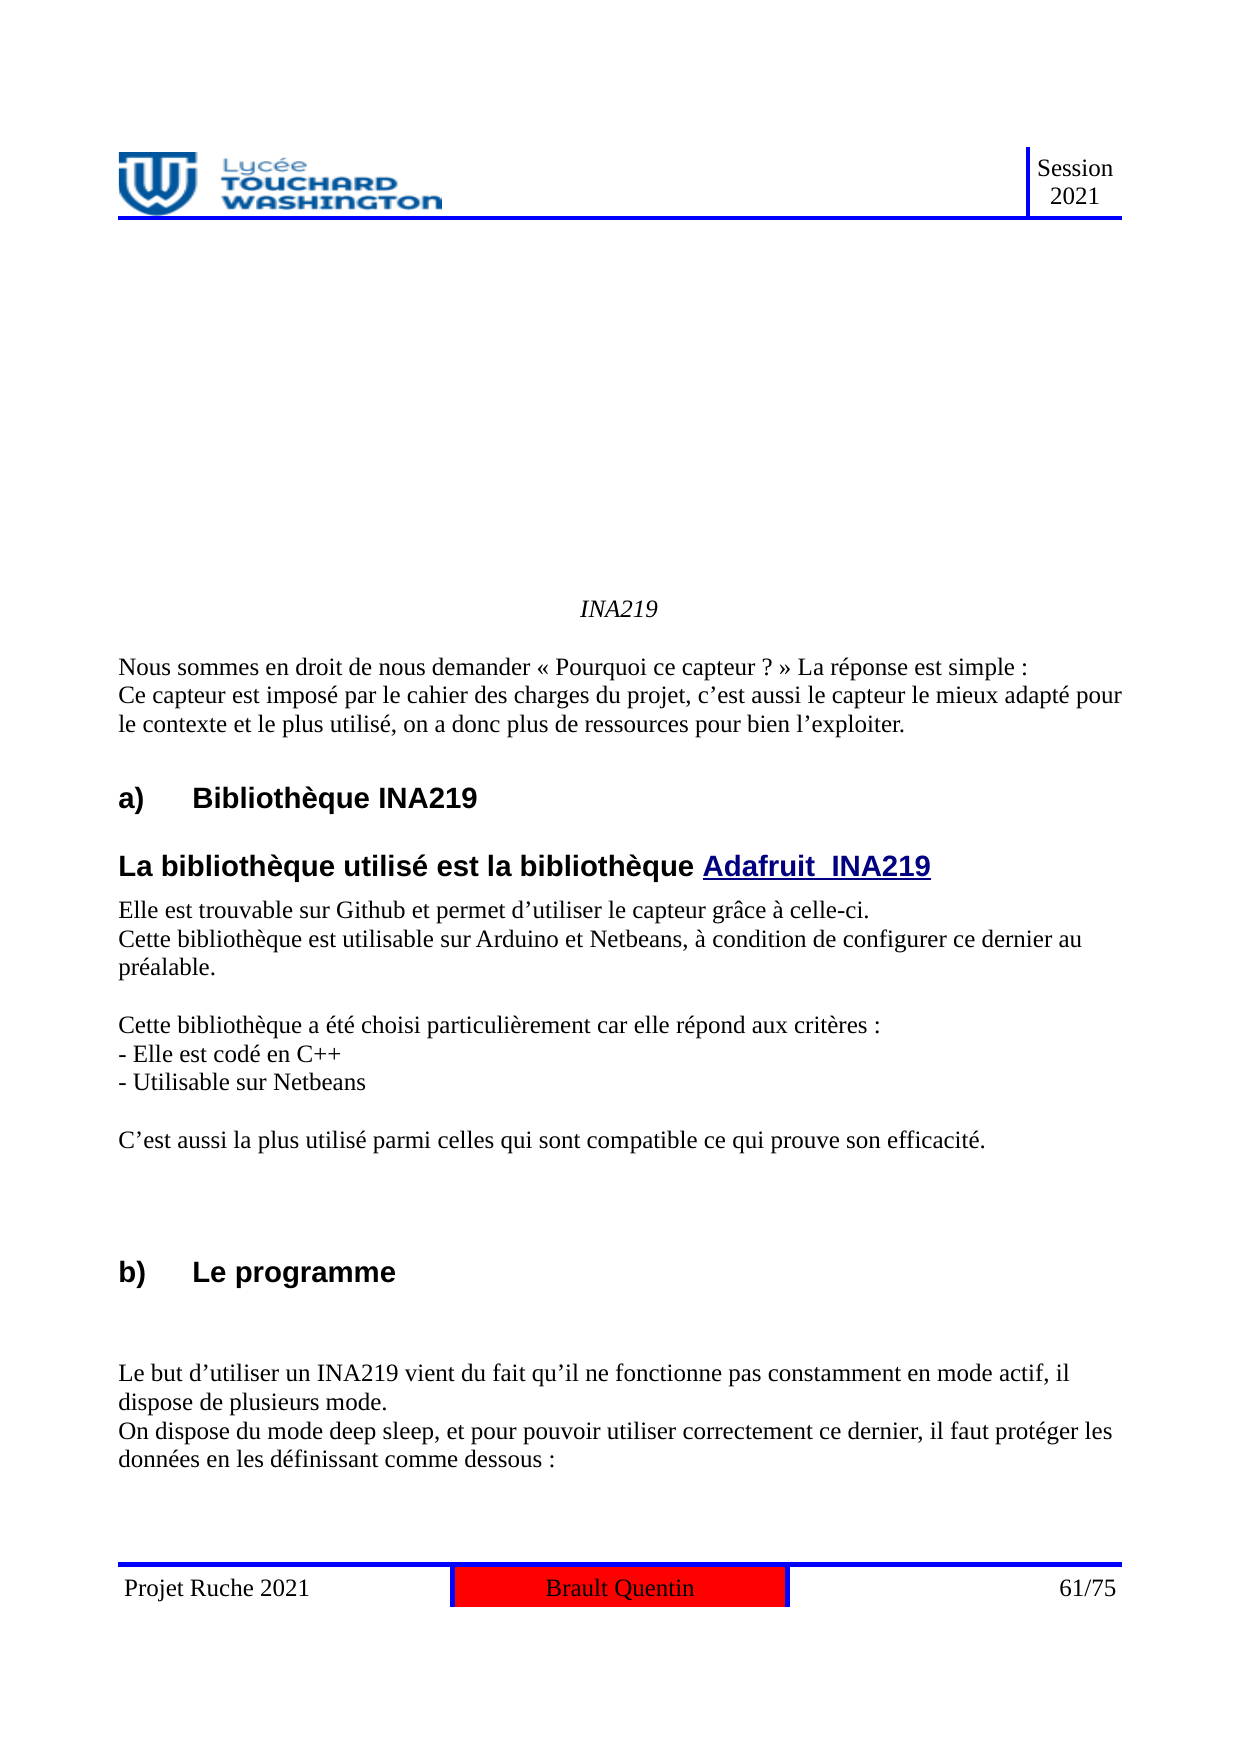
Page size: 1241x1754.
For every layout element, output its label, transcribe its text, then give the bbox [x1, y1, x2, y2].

text Nous sommes en droit de nous demander « Pourquoi ce capteur ? » La réponse est simple : Ce capteur est imposé par le cahier des charges du projet, c’est aussi le capteur le mieux adapté pour le contexte et le plus utilisé, on a donc plus de ressources pour bien l’exploiter. [118, 652, 1122, 738]
subtitle Le programme [118, 1254, 1122, 1288]
text Elle est trouvable sur Github et permet d’utiliser le capteur grâce à celle-ci. Cette bibliothèque est utilisable sur Arduino et Netbeans, à condition de configurer ce dernier au préalable. [118, 895, 1122, 1010]
text Le but d’utiliser un INA219 vient du fait qu’il ne fonctionne pas constamment en mode actif, il dispose de plusieurs mode. On dispose du mode deep sleep, et pour pouvoir utiliser correctement ce dernier, il faut protéger les données en les définissant comme dessous : [118, 1358, 1122, 1473]
text C’est aussi la plus utilisé parmi celles qui sont compatible ce qui prouve son efficacité. [118, 1125, 1122, 1154]
text INA219 [118, 594, 1122, 623]
subtitle Bibliothèque INA219 La bibliothèque utilisé est la bibliothèque Adafruit_INA219 [118, 781, 1122, 882]
picture [118, 152, 442, 216]
text Cette bibliothèque a été choisi particulièrement car elle répond aux critères : - Elle est codé en C++ - Utilisable sur Netbeans [118, 1010, 1122, 1125]
